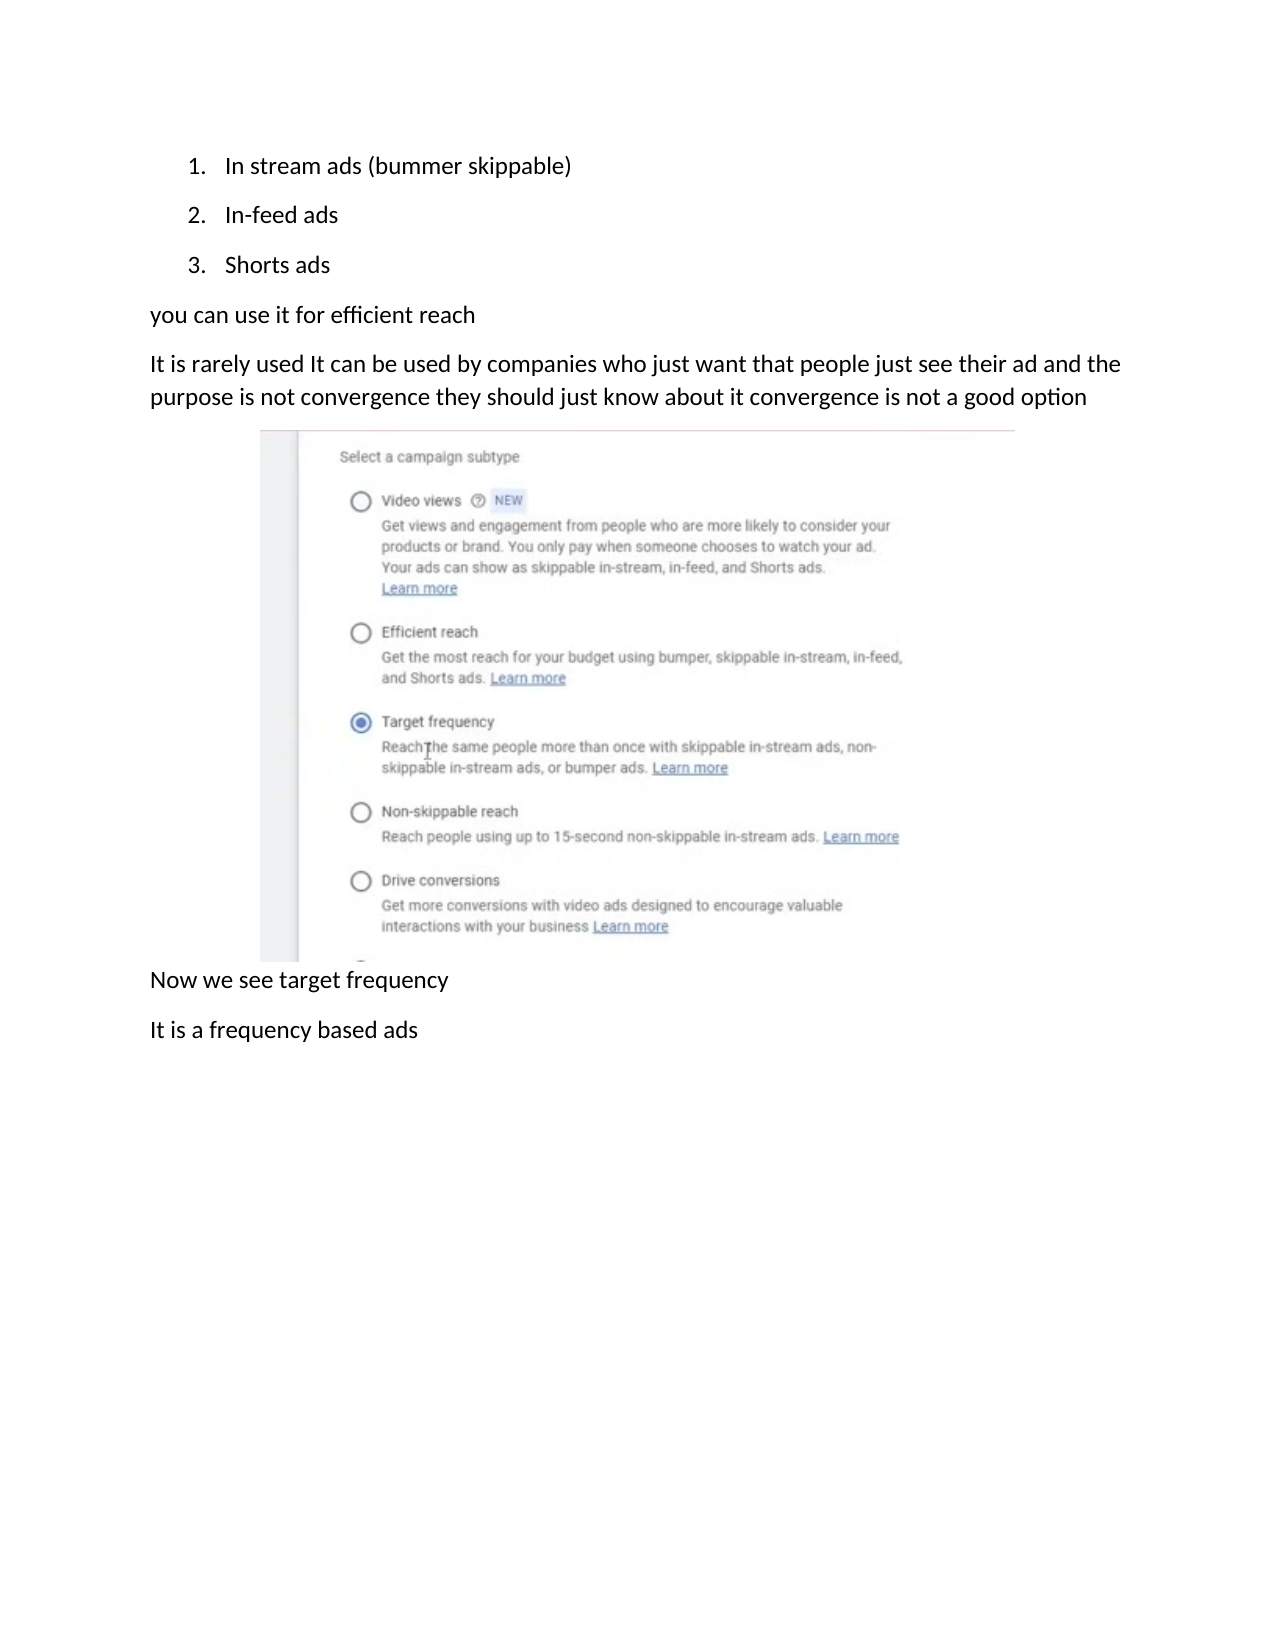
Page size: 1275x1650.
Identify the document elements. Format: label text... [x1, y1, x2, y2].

text It is rarely used It can be used by companies who just want that people just see their ad and the purpose is not convergence they should just know about it convergence is not a good option [150, 348, 1125, 412]
list In stream ads (bummer skippable) [187, 150, 1125, 181]
text It is a frequency based ads [150, 1014, 1125, 1044]
text Now we see target frequency [150, 431, 1125, 995]
picture [260, 430, 1015, 962]
list In-feed ads [187, 199, 1125, 230]
list Shorts ads [187, 249, 1125, 280]
text you can use it for efficient reach [150, 299, 1125, 329]
